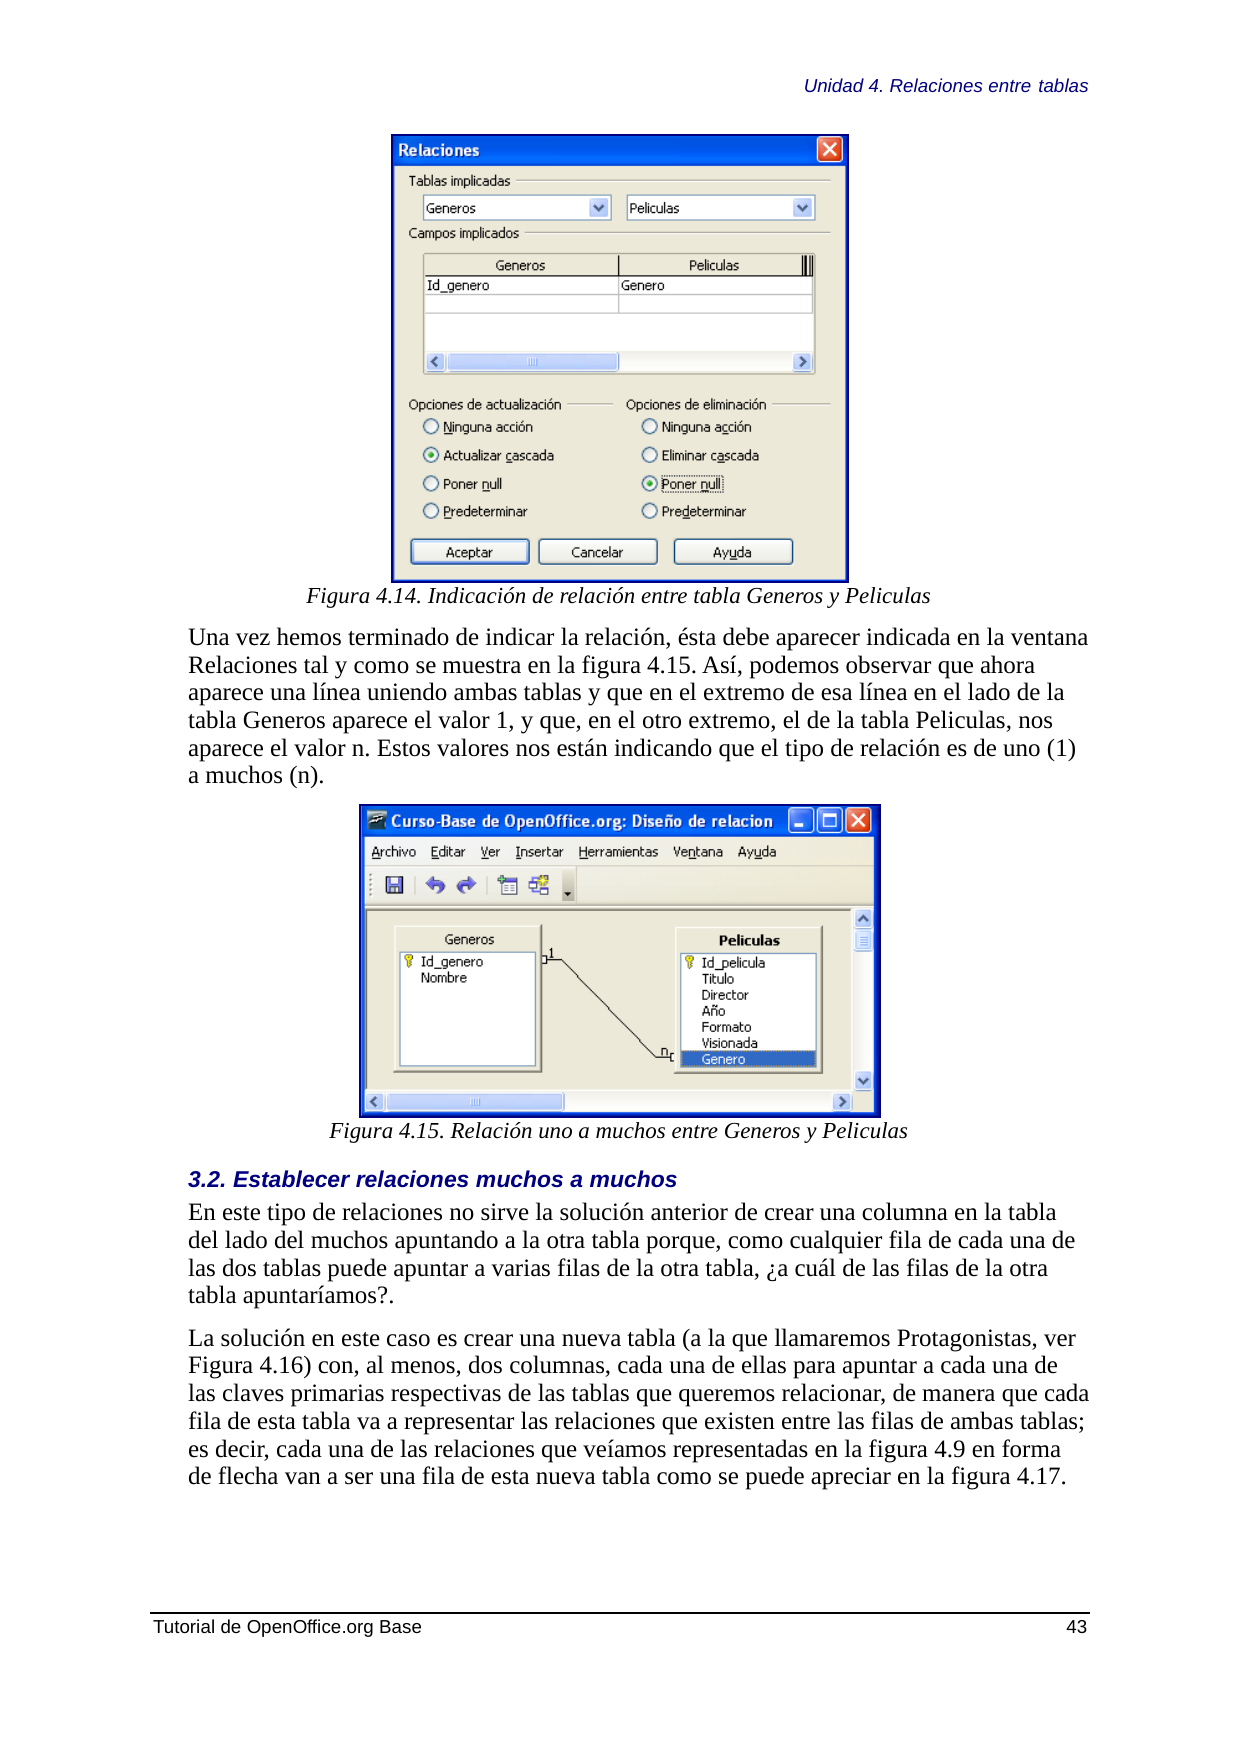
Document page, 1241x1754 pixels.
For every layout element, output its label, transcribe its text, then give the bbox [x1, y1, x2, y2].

text Una vez hemos terminado de indicar la relación, ésta debe aparecer indicada en la ventana Relaciones tal y como se muestra en la figura 4.15. Así, podemos observar que ahora aparece una línea uniendo ambas tablas y que en el extremo de esa línea en el lado de la tabla Generos aparece el valor 1, y que, en el otro extremo, el de la tabla Peliculas, nos aparece el valor n. Estos valores nos están indicando que el tipo de relación es de uno (1) a muchos (n). [188, 623, 1090, 789]
text Figura 4.15. Relación uno a muchos entre Generos y Peliculas [150, 804, 1090, 1143]
text La solución en este caso es crear una nueva tabla (a la que llamaremos Protagonistas, ver Figura 4.16) con, al menos, dos columnas, cada una de ellas para apuntar a cada una de las claves primarias respectivas de las tablas que queremos relacionar, de manera que cada fila de esta tabla va a representar las relaciones que existen entre las filas de ambas tablas; es decir, cada una de las relaciones que veíamos representadas en la figura 4.9 en forma de flecha van a ser una fila de esta nueva tabla como se puede apreciar en la figura 4.17. [188, 1324, 1090, 1490]
subtitle Establecer relaciones muchos a muchos [188, 1167, 1090, 1192]
text En este tipo de relaciones no sirve la solución anterior de crear una columna en la tabla del lado del muchos apuntando a la otra tabla porque, como cualquier fila de cada una de las dos tablas puede apuntar a varias filas de la otra tabla, ¿a cuál de las filas de la otra tabla apuntaríamos?. [188, 1198, 1090, 1309]
text Figura 4.14. Indicación de relación entre tabla Generos y Peliculas [150, 134, 1090, 608]
picture [361, 806, 879, 1116]
picture [393, 136, 847, 581]
